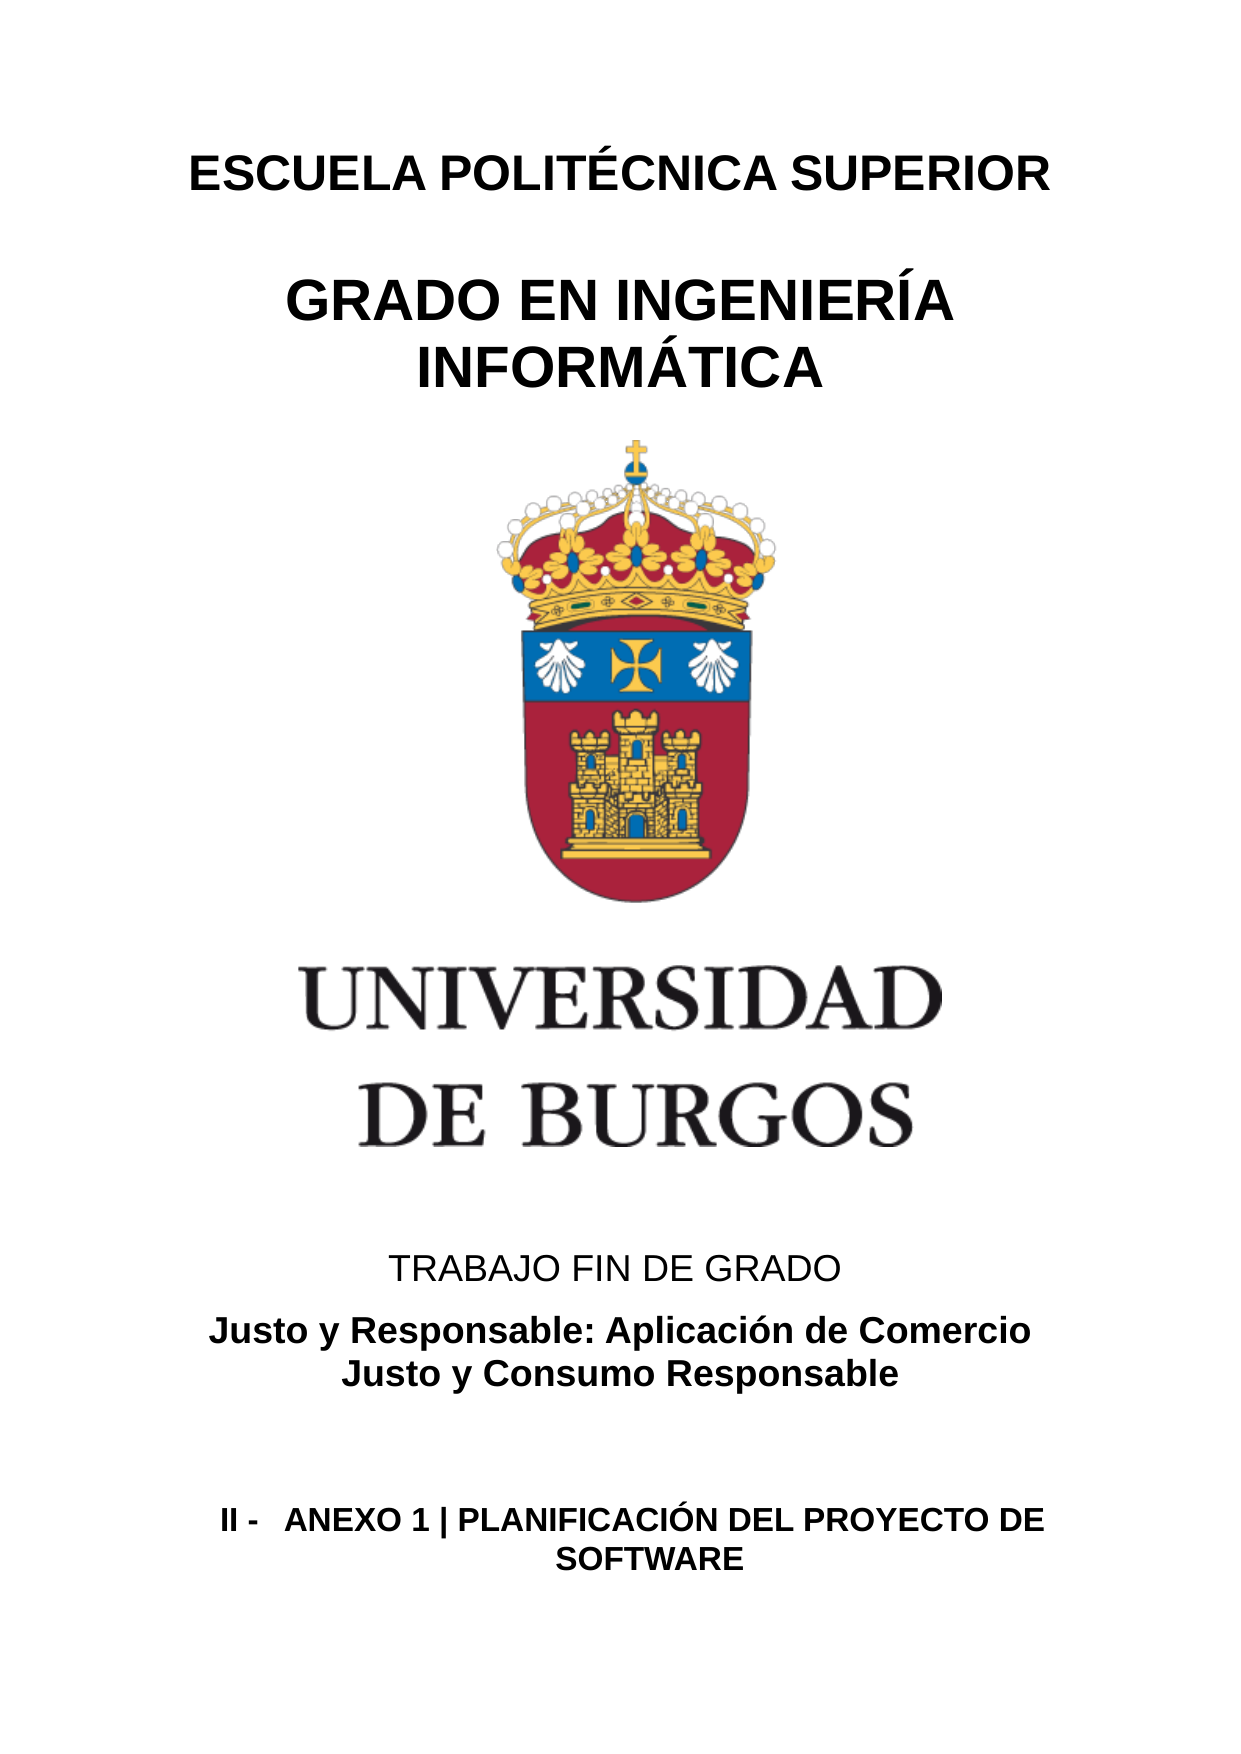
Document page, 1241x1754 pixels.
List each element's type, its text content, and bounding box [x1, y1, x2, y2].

subtitle TRABAJO FIN DE GRADO [118, 1247, 1122, 1290]
subtitle ANEXO 1 | PLANIFICACIÓN DEL PROYECTO DE SOFTWARE [162, 1500, 1122, 1577]
subtitle Justo y Responsable: Aplicación de Comercio Justo y Consumo Responsable [118, 1308, 1122, 1395]
picture [298, 440, 942, 1147]
title GRADO EN INGENIERÍA INFORMÁTICA [118, 266, 1122, 400]
title ESCUELA POLITÉCNICA SUPERIOR [118, 143, 1122, 200]
